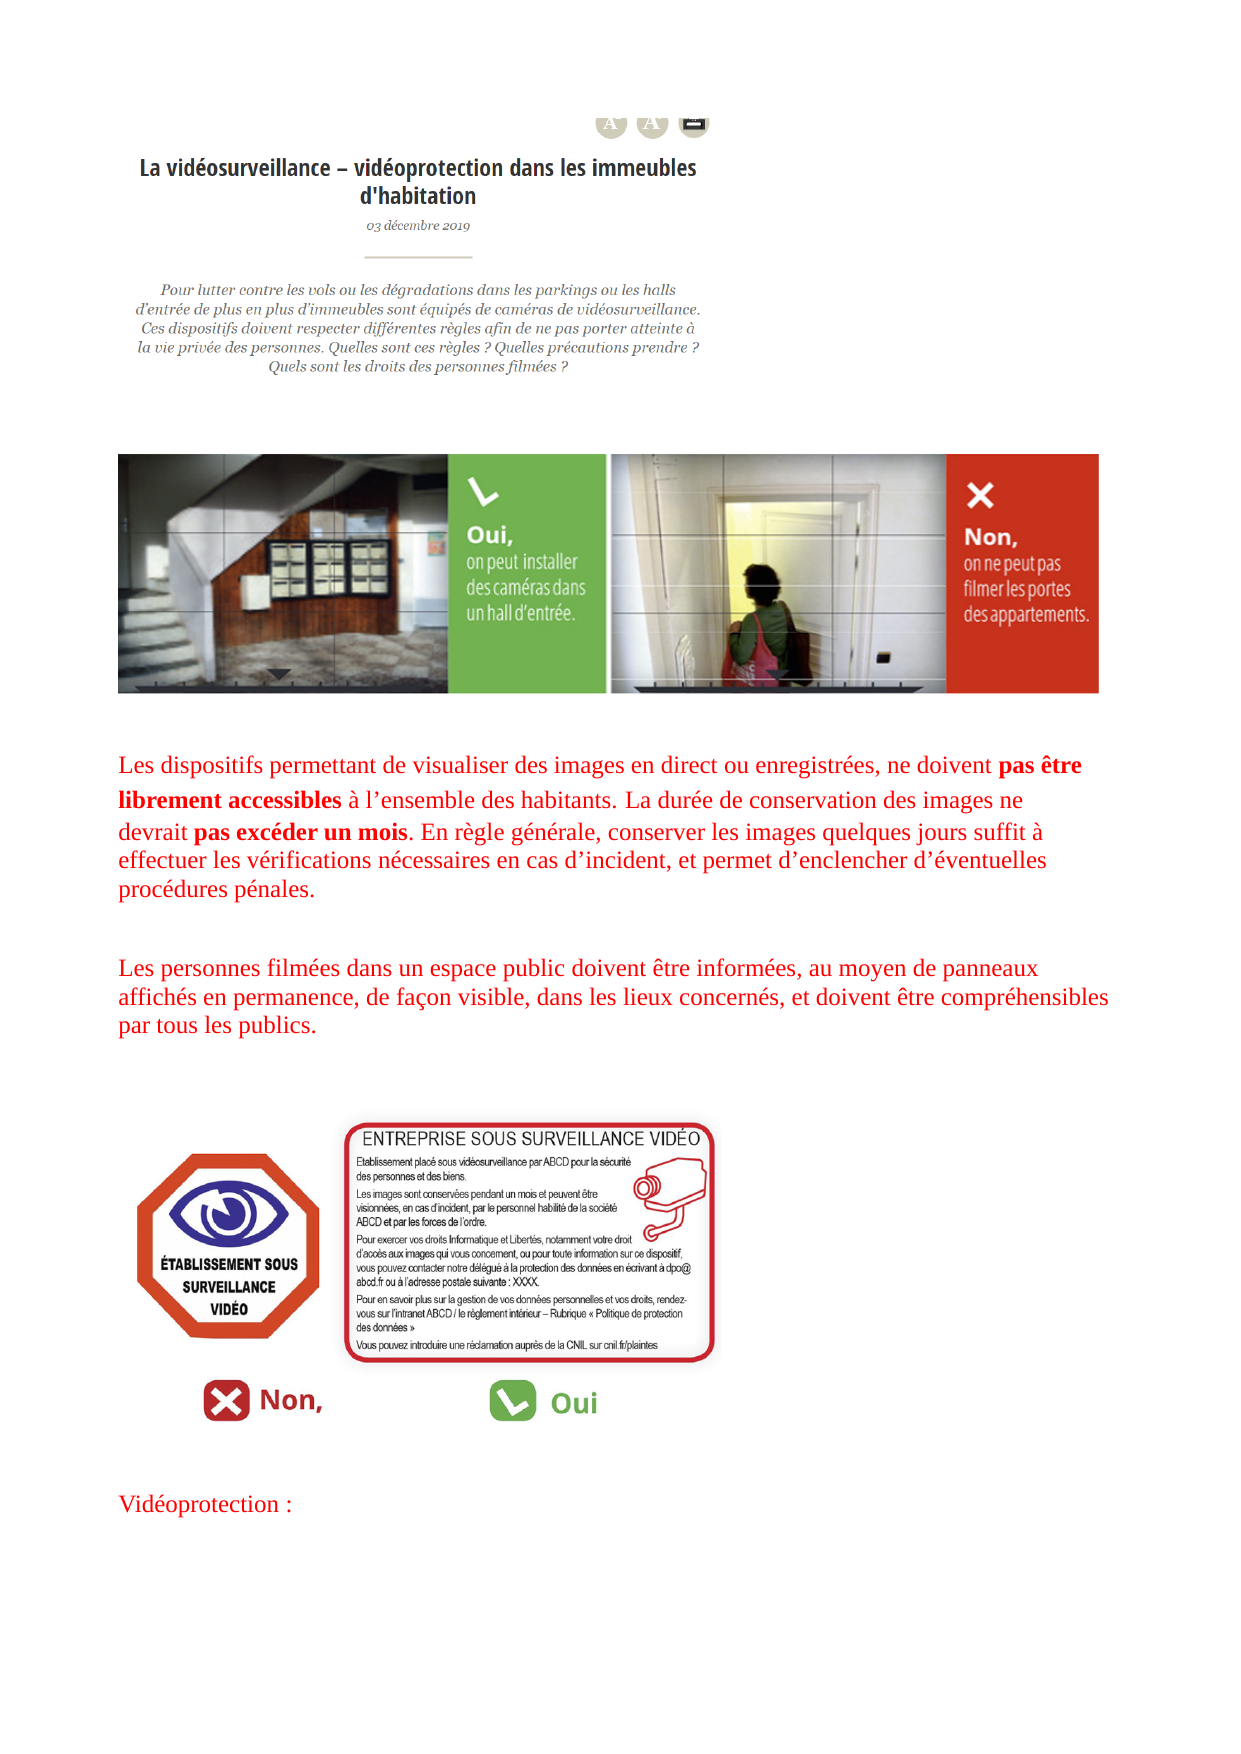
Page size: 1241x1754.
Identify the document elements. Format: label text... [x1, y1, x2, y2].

text Vidéoprotection : [118, 1489, 1122, 1518]
text Les personnes filmées dans un espace public doivent être informées, au moyen de panneaux affichés en permanence, de façon visible, dans les lieux concernés, et doivent être compréhensibles par tous les publics. [118, 953, 1122, 1039]
text Les dispositifs permettant de visualiser des images en direct ou enregistrées, ne doivent pas être librement accessibles à l’ensemble des habitants. La durée de conservation des images ne devrait pas excéder un mois. En règle générale, conserver les images quelques jours suffit à effectuer les vérifications nécessaires en cas d’incident, et permet d’enclencher d’éventuelles procédures pénales. [118, 750, 1122, 903]
